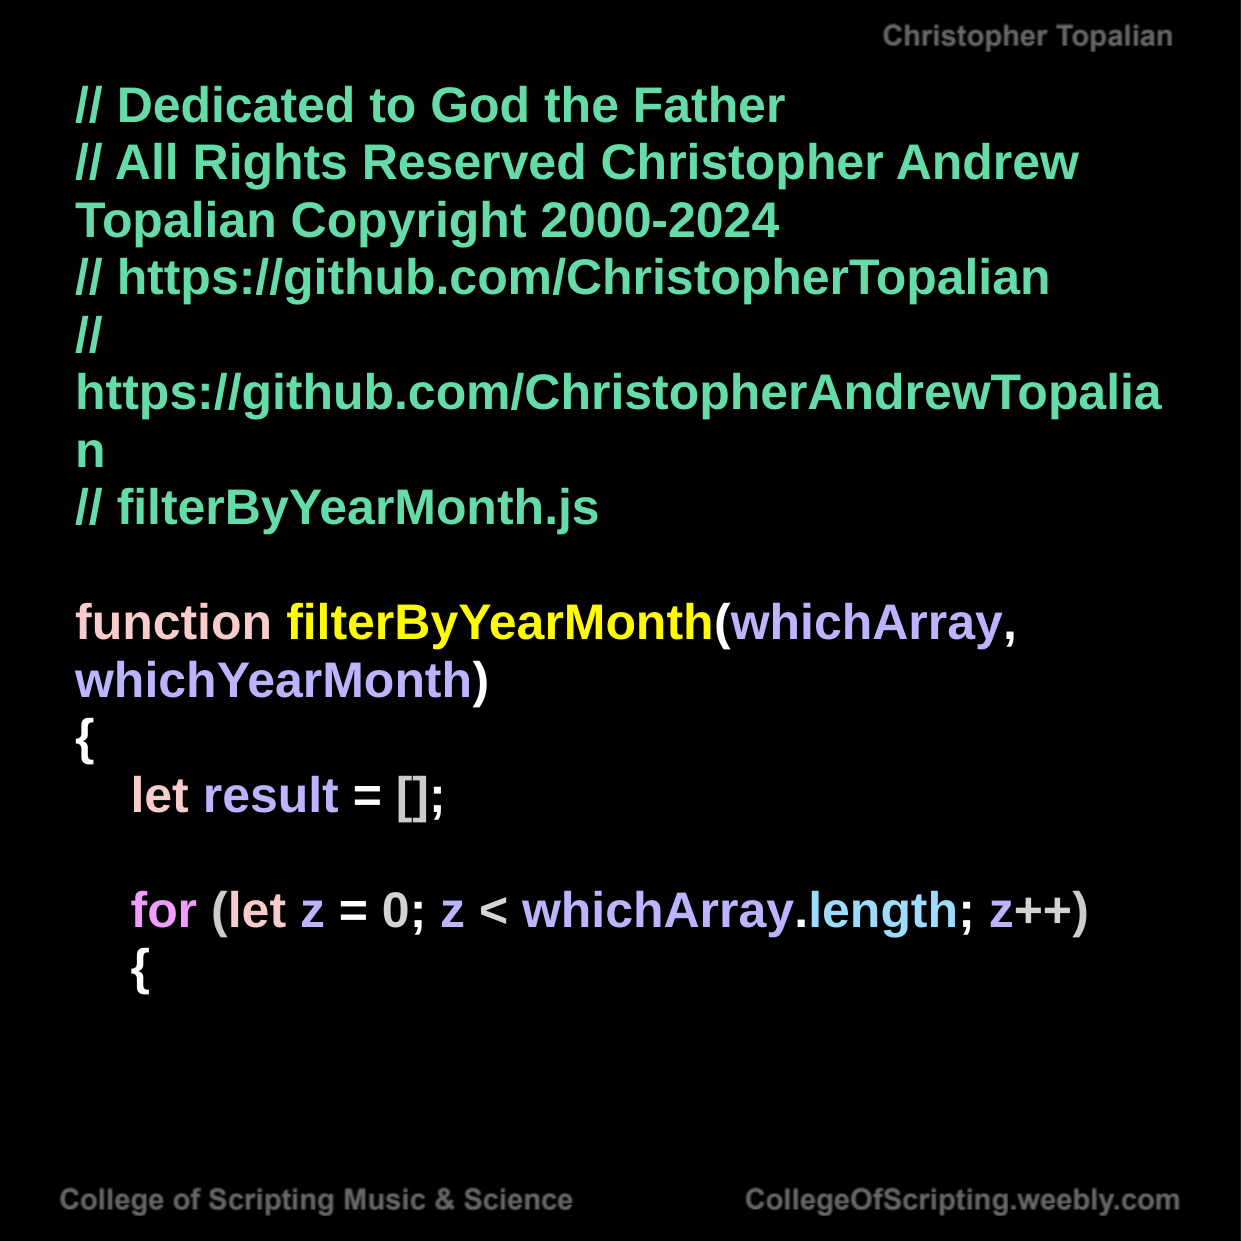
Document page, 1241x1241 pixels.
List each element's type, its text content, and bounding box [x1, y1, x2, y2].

text // https://github.com/ChristopherAndrewTopalian [75, 305, 1166, 477]
text let result = []; [75, 765, 1166, 822]
text // https://github.com/ChristopherTopalian [75, 247, 1166, 305]
text // filterByYearMonth.js [75, 477, 1166, 535]
text // All Rights Reserved Christopher Andrew Topalian Copyright 2000-2024 [75, 132, 1166, 247]
text { [75, 707, 1166, 765]
text // Dedicated to God the Father [75, 75, 1166, 132]
text { [75, 937, 1166, 995]
text for (let z = 0; z < whichArray.length; z++) [75, 880, 1166, 937]
text function filterByYearMonth(whichArray, whichYearMonth) [75, 592, 1166, 707]
